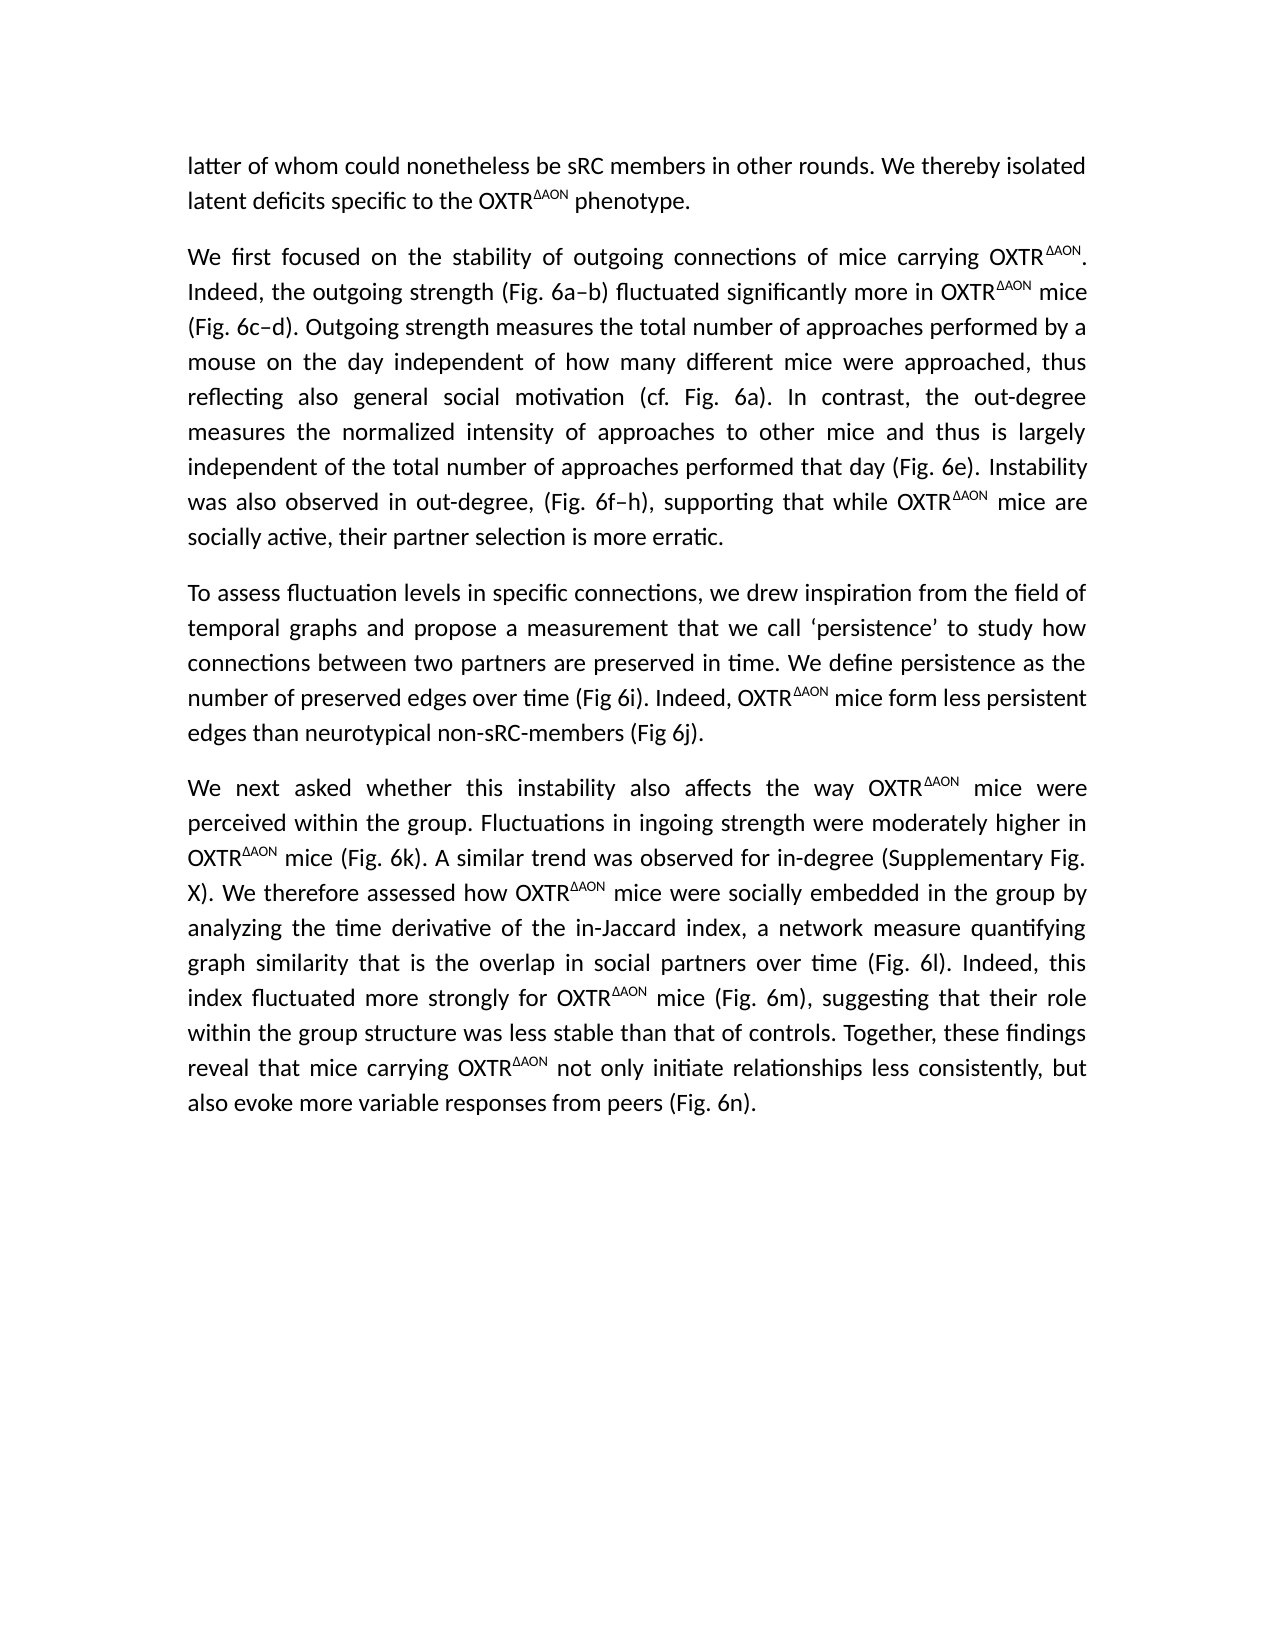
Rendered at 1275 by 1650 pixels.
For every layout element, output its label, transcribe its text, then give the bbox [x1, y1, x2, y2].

text latter of whom could nonetheless be sRC members in other rounds. We thereby isolated latent deficits specific to the OXTRΔAON phenotype. [187, 150, 1087, 216]
text We first focused on the stability of outgoing connections of mice carrying OXTRΔAON. Indeed, the outgoing strength (Fig. 6a–b) fluctuated significantly more in OXTRΔAON mice (Fig. 6c–d). Outgoing strength measures the total number of approaches performed by a mouse on the day independent of how many different mice were approached, thus reflecting also general social motivation (cf. Fig. 6a). In contrast, the out-degree measures the normalized intensity of approaches to other mice and thus is largely independent of the total number of approaches performed that day (Fig. 6e). Instability was also observed in out-degree, (Fig. 6f–h), supporting that while OXTRΔAON mice are socially active, their partner selection is more erratic. [187, 241, 1087, 551]
text We next asked whether this instability also affects the way OXTRΔAON mice were perceived within the group. Fluctuations in ingoing strength were moderately higher in OXTRΔAON mice (Fig. 6k). A similar trend was observed for in-degree (Supplementary Fig. X). We therefore assessed how OXTRΔAON mice were socially embedded in the group by analyzing the time derivative of the in-Jaccard index, a network measure quantifying graph similarity that is the overlap in social partners over time (Fig. 6l). Indeed, this index fluctuated more strongly for OXTRΔAON mice (Fig. 6m), suggesting that their role within the group structure was less stable than that of controls. Together, these findings reveal that mice carrying OXTRΔAON not only initiate relationships less consistently, but also evoke more variable responses from peers (Fig. 6n). [187, 772, 1087, 1118]
text To assess fluctuation levels in specific connections, we drew inspiration from the field of temporal graphs and propose a measurement that we call ‘persistence’ to study how connections between two partners are preserved in time. We define persistence as the number of preserved edges over time (Fig 6i). Indeed, OXTRΔAON mice form less persistent edges than neurotypical non-sRC-members (Fig 6j). [187, 577, 1087, 747]
